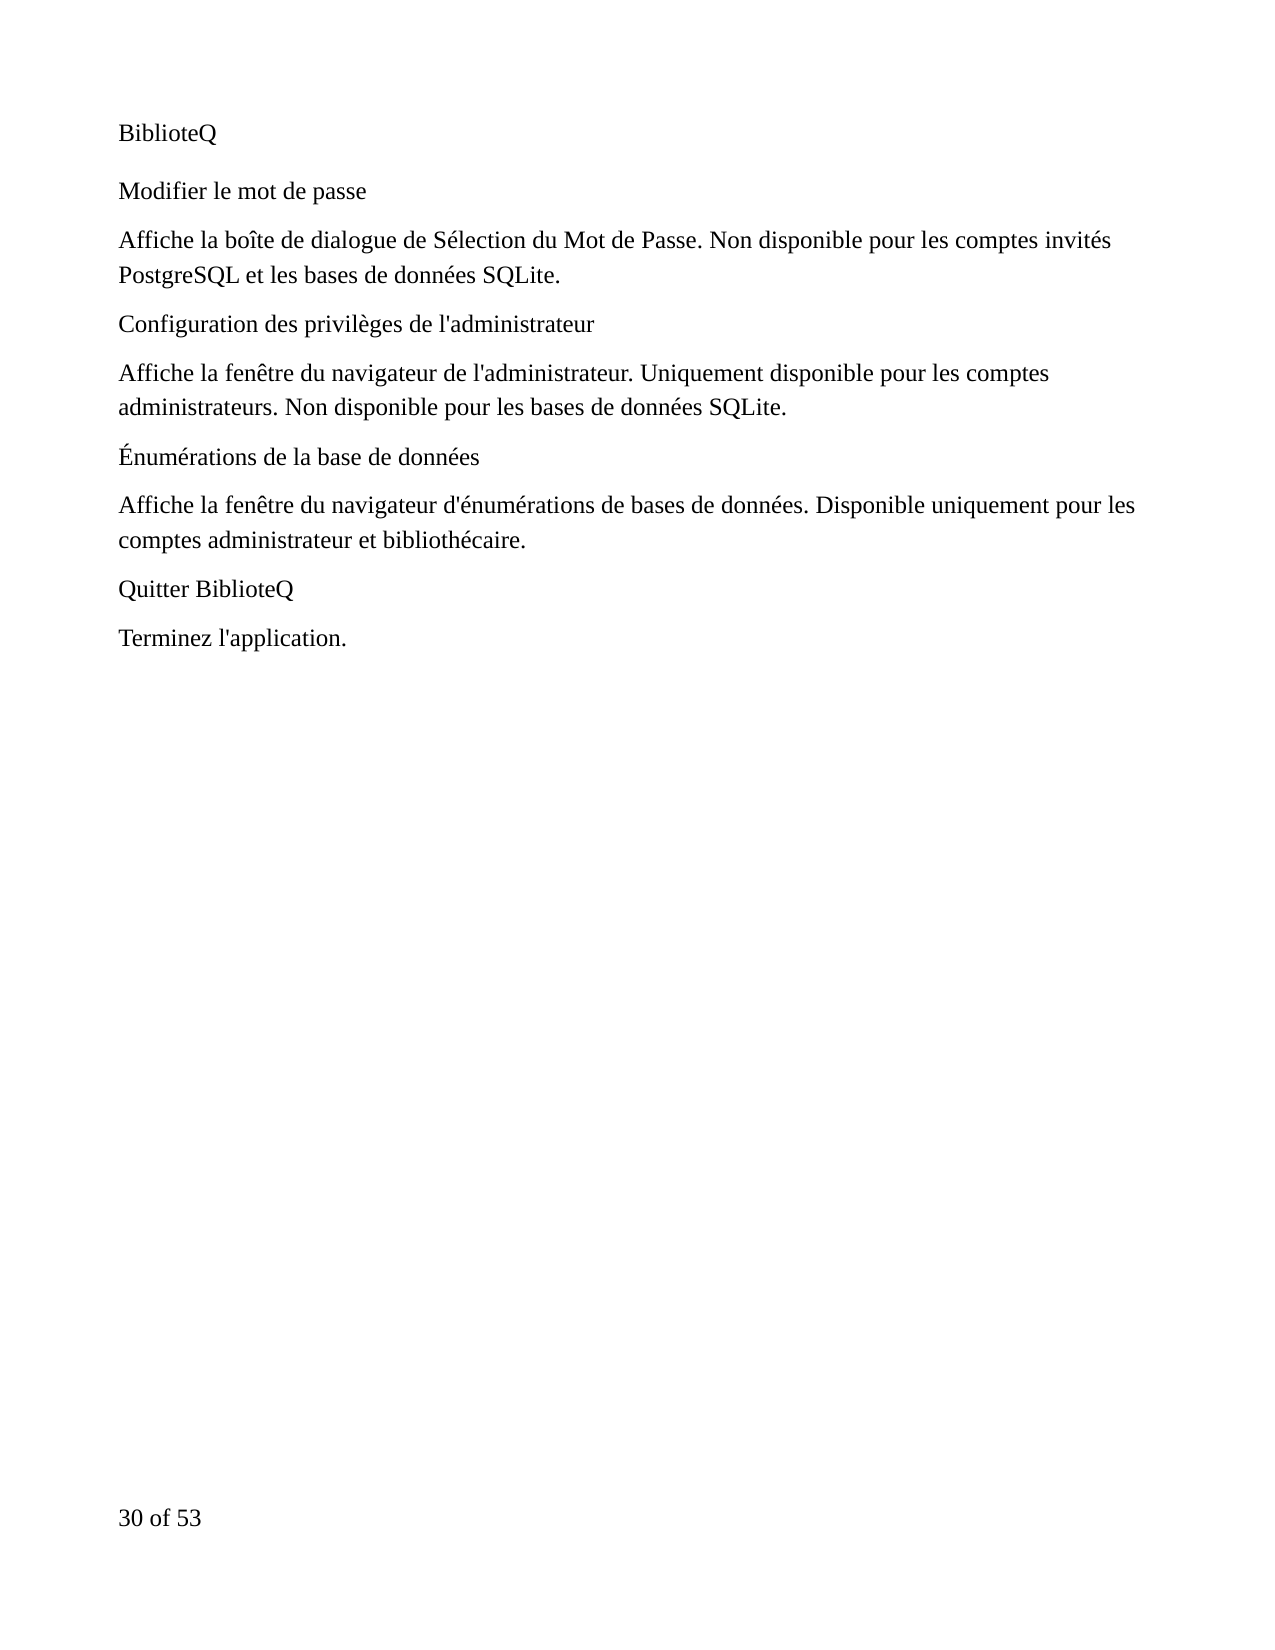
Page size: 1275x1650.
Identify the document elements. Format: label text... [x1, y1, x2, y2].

text Quitter BiblioteQ [118, 574, 1157, 603]
text Affiche la fenêtre du navigateur d'énumérations de bases de données. Disponible uniquement pour les comptes administrateur et bibliothécaire. [118, 491, 1157, 554]
text Modifier le mot de passe [118, 176, 1157, 205]
text Configuration des privilèges de l'administrateur [118, 309, 1157, 338]
text Énumérations de la base de données [118, 442, 1157, 470]
text Terminez l'application. [118, 623, 1157, 652]
text Affiche la boîte de dialogue de Sélection du Mot de Passe. Non disponible pour les comptes invités PostgreSQL et les bases de données SQLite. [118, 225, 1157, 289]
text Affiche la fenêtre du navigateur de l'administrateur. Uniquement disponible pour les comptes administrateurs. Non disponible pour les bases de données SQLite. [118, 358, 1157, 421]
